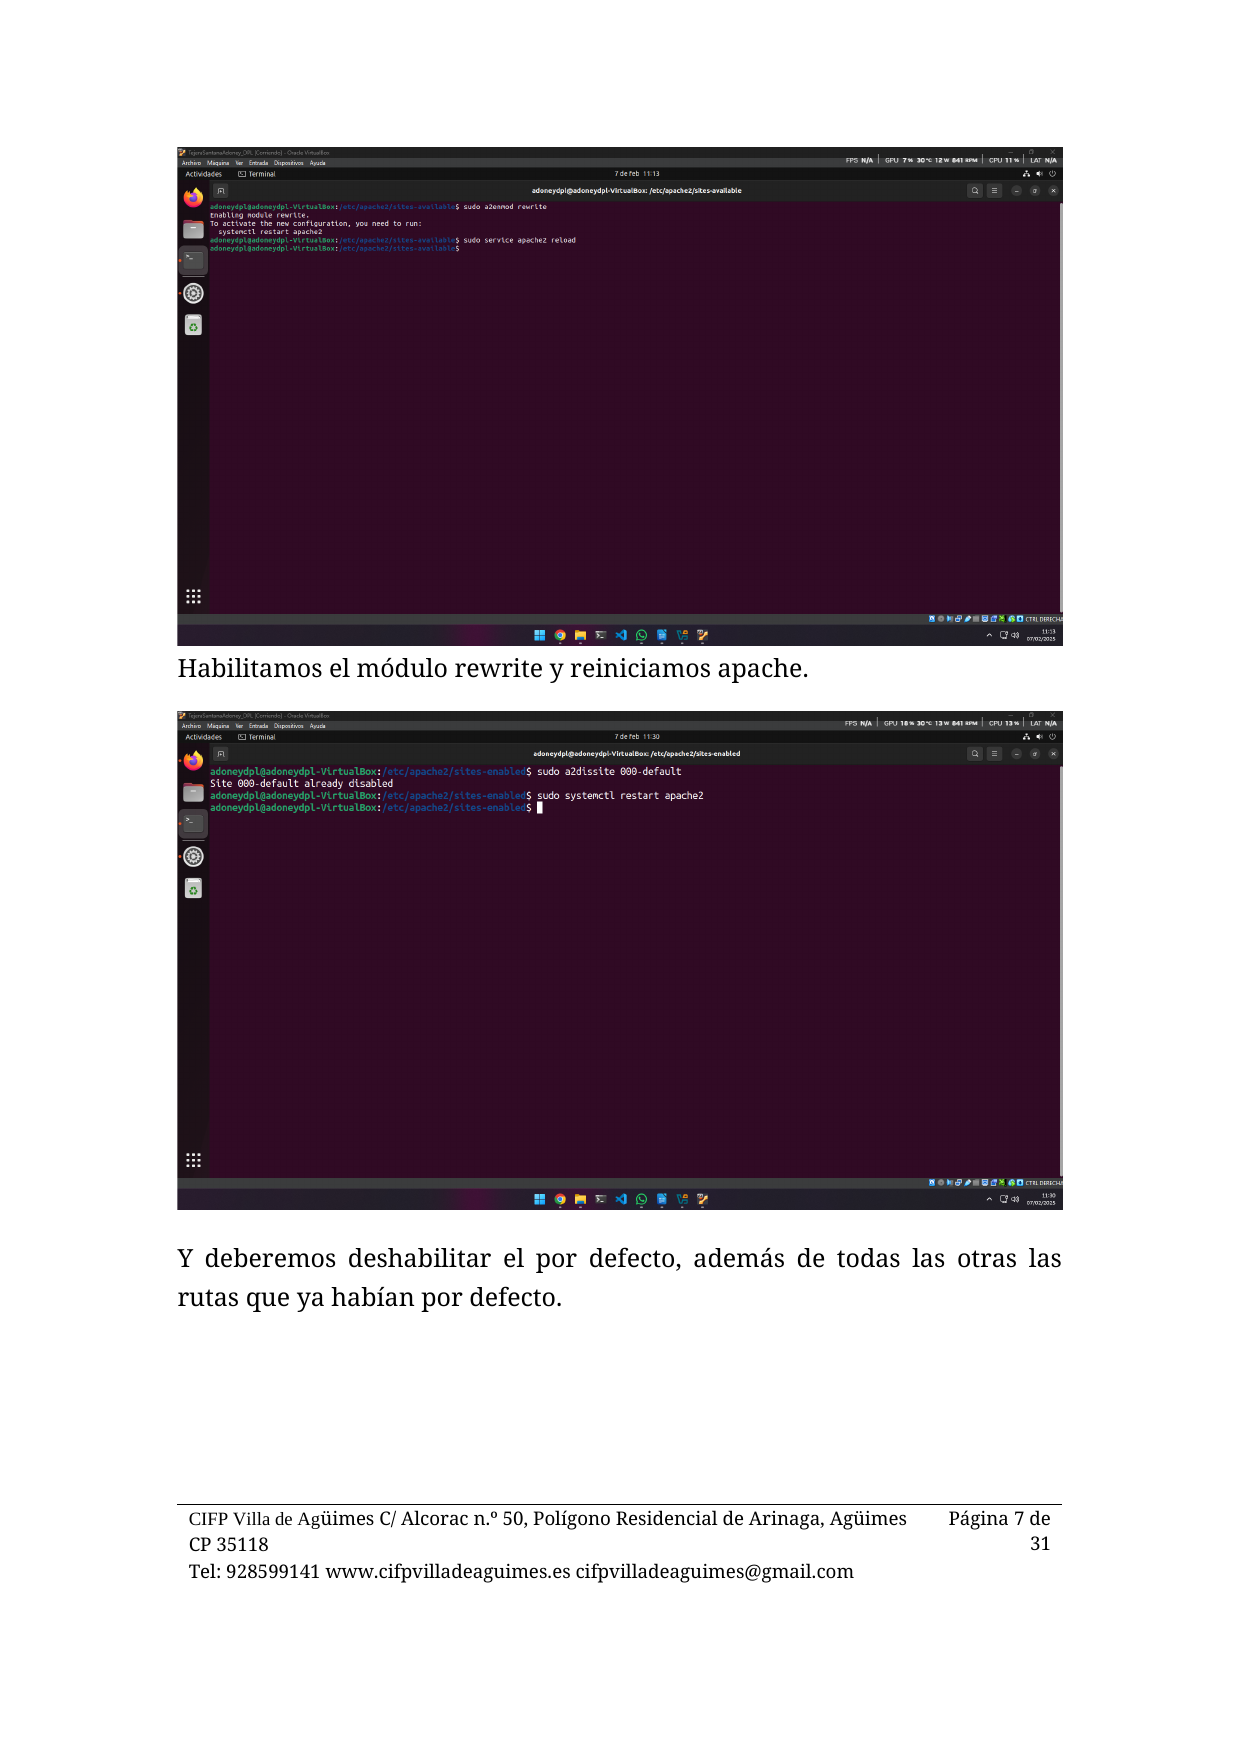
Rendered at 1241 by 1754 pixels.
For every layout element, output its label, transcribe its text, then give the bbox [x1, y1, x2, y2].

picture [177, 147, 1063, 646]
text Y deberemos deshabilitar el por defecto, además de todas las otras las rutas que ya habían por defecto. [177, 1210, 1063, 1313]
text Habilitamos el módulo rewrite y reiniciamos apache. [177, 646, 1063, 685]
picture [177, 711, 1063, 1210]
